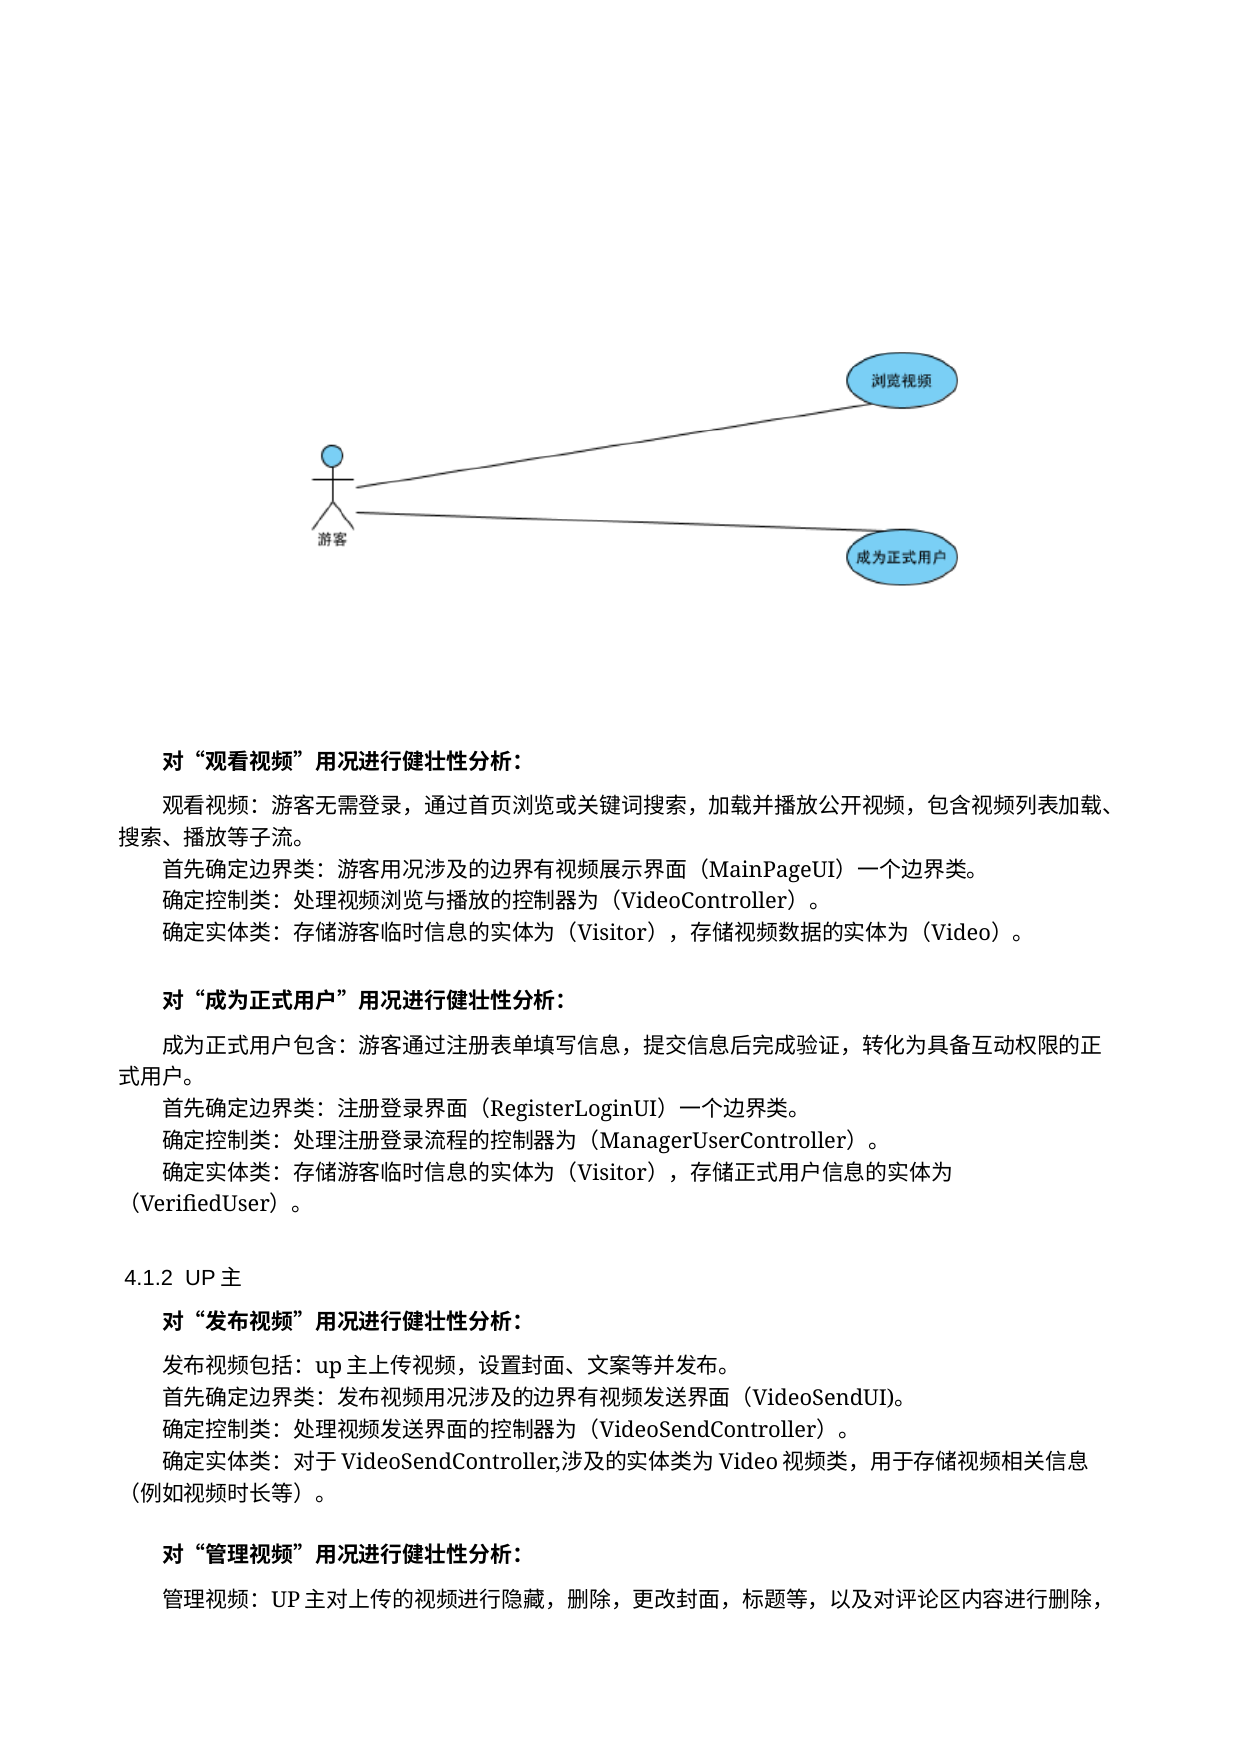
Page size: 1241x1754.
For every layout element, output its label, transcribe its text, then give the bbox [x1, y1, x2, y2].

text 管理视频：UP主对上传的视频进行隐藏，删除，更改封面，标题等，以及对评论区内容进行删除， [118, 1582, 1122, 1614]
text 对“管理视频”用况进行健壮性分析： [118, 1537, 1122, 1569]
text 确定控制类：处理注册登录流程的控制器为（ManagerUserController）。 [118, 1123, 1122, 1154]
text 首先确定边界类：发布视频用况涉及的边界有视频发送界面（VideoSendUI)。 [118, 1380, 1122, 1412]
text 对“发布视频”用况进行健壮性分析： [118, 1304, 1122, 1336]
text 观看视频：游客无需登录，通过首页浏览或关键词搜索，加载并播放公开视频，包含视频列表加载、搜索、播放等子流。 [118, 788, 1122, 852]
text 确定实体类：对于VideoSendController,涉及的实体类为Video视频类，用于存储视频相关信息（例如视频时长等）。 [118, 1444, 1122, 1507]
subtitle UP主 [118, 1260, 1122, 1291]
text 对“成为正式用户”用况进行健壮性分析： [118, 983, 1122, 1015]
text 确定控制类：处理视频发送界面的控制器为（VideoSendController）。 [118, 1412, 1122, 1444]
text 发布视频包括：up主上传视频，设置封面、文案等并发布。 [118, 1348, 1122, 1380]
picture [121, 187, 1119, 738]
text 确定实体类：存储游客临时信息的实体为（Visitor），存储正式用户信息的实体为（VerifiedUser）。 [118, 1154, 1122, 1218]
text 确定实体类：存储游客临时信息的实体为（Visitor），存储视频数据的实体为（Video）。 [118, 915, 1122, 947]
text 首先确定边界类：注册登录界面（RegisterLoginUI）一个边界类。 [118, 1091, 1122, 1123]
text 成为正式用户包含：游客通过注册表单填写信息，提交信息后完成验证，转化为具备互动权限的正式用户。 [118, 1028, 1122, 1091]
text 对“观看视频”用况进行健壮性分析： [118, 188, 1122, 776]
text 首先确定边界类：游客用况涉及的边界有视频展示界面（MainPageUI）一个边界类。 [118, 852, 1122, 883]
text 确定控制类：处理视频浏览与播放的控制器为（VideoController）。 [118, 883, 1122, 915]
